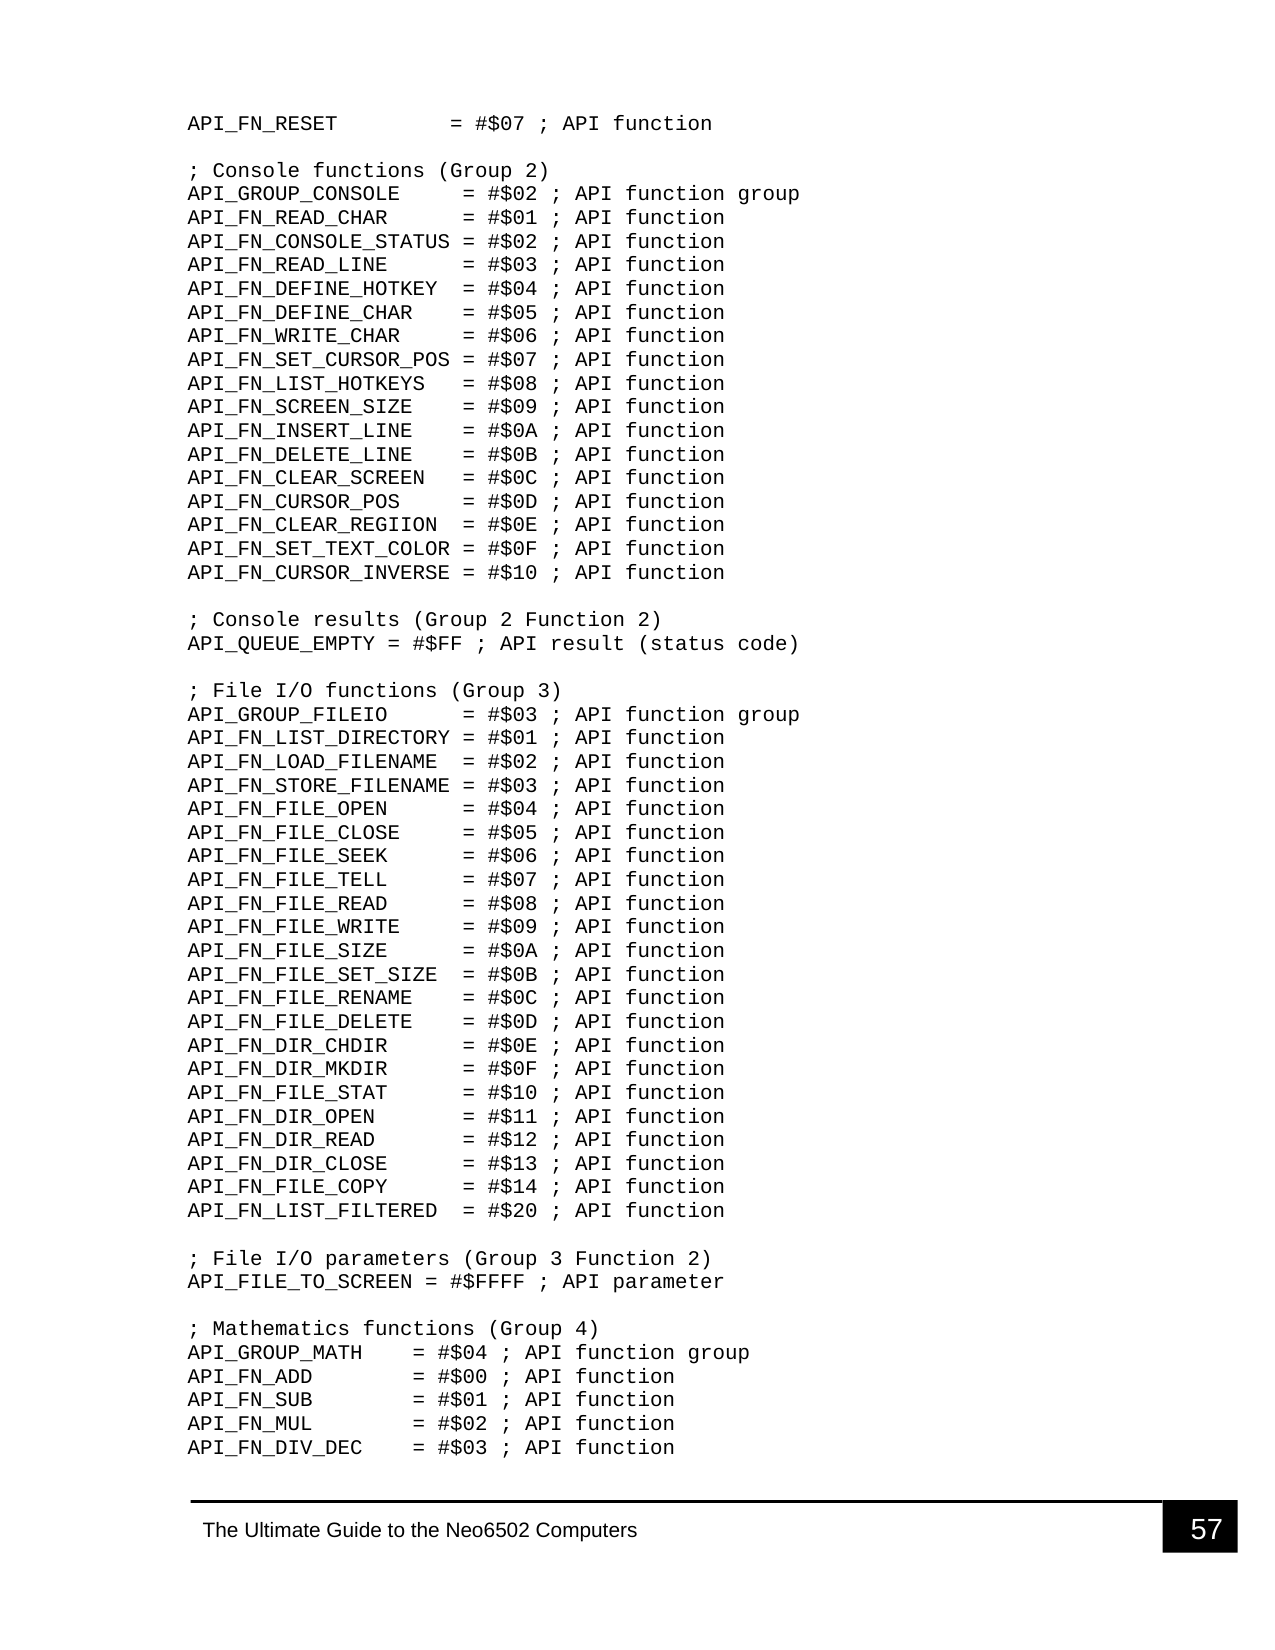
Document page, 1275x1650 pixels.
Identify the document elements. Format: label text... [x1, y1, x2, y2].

text API_FN_STORE_FILENAME = #$03 ; API function [187, 774, 1162, 798]
text API_FN_LOAD_FILENAME = #$02 ; API function [187, 751, 1162, 774]
text API_FN_CURSOR_POS = #$0D ; API function [187, 491, 1162, 514]
text API_FN_FILE_WRITE = #$09 ; API function [187, 916, 1162, 940]
text API_FN_CURSOR_INVERSE = #$10 ; API function [187, 562, 1162, 585]
text ; Console functions (Group 2) [187, 160, 1162, 183]
text API_FN_SUB = #$01 ; API function [187, 1389, 1162, 1413]
text API_QUEUE_EMPTY = #$FF ; API result (status code) [187, 633, 1162, 656]
text API_FN_ADD = #$00 ; API function [187, 1366, 1162, 1389]
text API_FN_FILE_SEEK = #$06 ; API function [187, 846, 1162, 869]
text API_FN_FILE_STAT = #$10 ; API function [187, 1082, 1162, 1106]
text API_FN_DIR_MKDIR = #$0F ; API function [187, 1058, 1162, 1082]
text API_FN_FILE_COPY = #$14 ; API function [187, 1177, 1162, 1200]
text API_FN_SET_CURSOR_POS = #$07 ; API function [187, 349, 1162, 373]
text API_FN_DIR_CHDIR = #$0E ; API function [187, 1035, 1162, 1058]
text API_FN_FILE_CLOSE = #$05 ; API function [187, 822, 1162, 846]
text API_FN_MUL = #$02 ; API function [187, 1413, 1162, 1437]
text API_FN_READ_CHAR = #$01 ; API function [187, 207, 1162, 231]
text API_GROUP_MATH = #$04 ; API function group [187, 1342, 1162, 1366]
text API_GROUP_CONSOLE = #$02 ; API function group [187, 183, 1162, 207]
text ; File I/O parameters (Group 3 Function 2) [187, 1247, 1162, 1271]
text API_FN_DIR_OPEN = #$11 ; API function [187, 1106, 1162, 1129]
text API_FN_RESET = #$07 ; API function [187, 112, 1162, 136]
text API_FN_LIST_FILTERED = #$20 ; API function [187, 1200, 1162, 1224]
text API_FN_DIV_DEC = #$03 ; API function [187, 1437, 1162, 1460]
text API_FN_DIR_READ = #$12 ; API function [187, 1129, 1162, 1153]
text API_FN_FILE_RENAME = #$0C ; API function [187, 987, 1162, 1011]
text API_FN_FILE_OPEN = #$04 ; API function [187, 798, 1162, 822]
text API_FN_FILE_SIZE = #$0A ; API function [187, 940, 1162, 964]
text API_FN_DIR_CLOSE = #$13 ; API function [187, 1153, 1162, 1177]
text API_FN_DEFINE_CHAR = #$05 ; API function [187, 302, 1162, 325]
text API_FN_CLEAR_SCREEN = #$0C ; API function [187, 467, 1162, 491]
text API_FN_LIST_HOTKEYS = #$08 ; API function [187, 373, 1162, 396]
text API_FN_DELETE_LINE = #$0B ; API function [187, 443, 1162, 467]
text API_FN_CONSOLE_STATUS = #$02 ; API function [187, 231, 1162, 254]
text API_FN_FILE_DELETE = #$0D ; API function [187, 1011, 1162, 1035]
text API_FN_WRITE_CHAR = #$06 ; API function [187, 325, 1162, 349]
text API_FN_DEFINE_HOTKEY = #$04 ; API function [187, 278, 1162, 302]
text ; Mathematics functions (Group 4) [187, 1318, 1162, 1342]
text ; File I/O functions (Group 3) [187, 680, 1162, 704]
text API_FN_SCREEN_SIZE = #$09 ; API function [187, 396, 1162, 420]
text API_GROUP_FILEIO = #$03 ; API function group [187, 704, 1162, 727]
text API_FN_FILE_SET_SIZE = #$0B ; API function [187, 964, 1162, 987]
text ; Console results (Group 2 Function 2) [187, 609, 1162, 633]
text API_FN_LIST_DIRECTORY = #$01 ; API function [187, 727, 1162, 751]
text API_FN_FILE_TELL = #$07 ; API function [187, 869, 1162, 893]
text API_FN_SET_TEXT_COLOR = #$0F ; API function [187, 538, 1162, 562]
text API_FILE_TO_SCREEN = #$FFFF ; API parameter [187, 1271, 1162, 1295]
text API_FN_CLEAR_REGIION = #$0E ; API function [187, 514, 1162, 538]
text API_FN_INSERT_LINE = #$0A ; API function [187, 420, 1162, 443]
text API_FN_READ_LINE = #$03 ; API function [187, 254, 1162, 278]
text API_FN_FILE_READ = #$08 ; API function [187, 893, 1162, 916]
